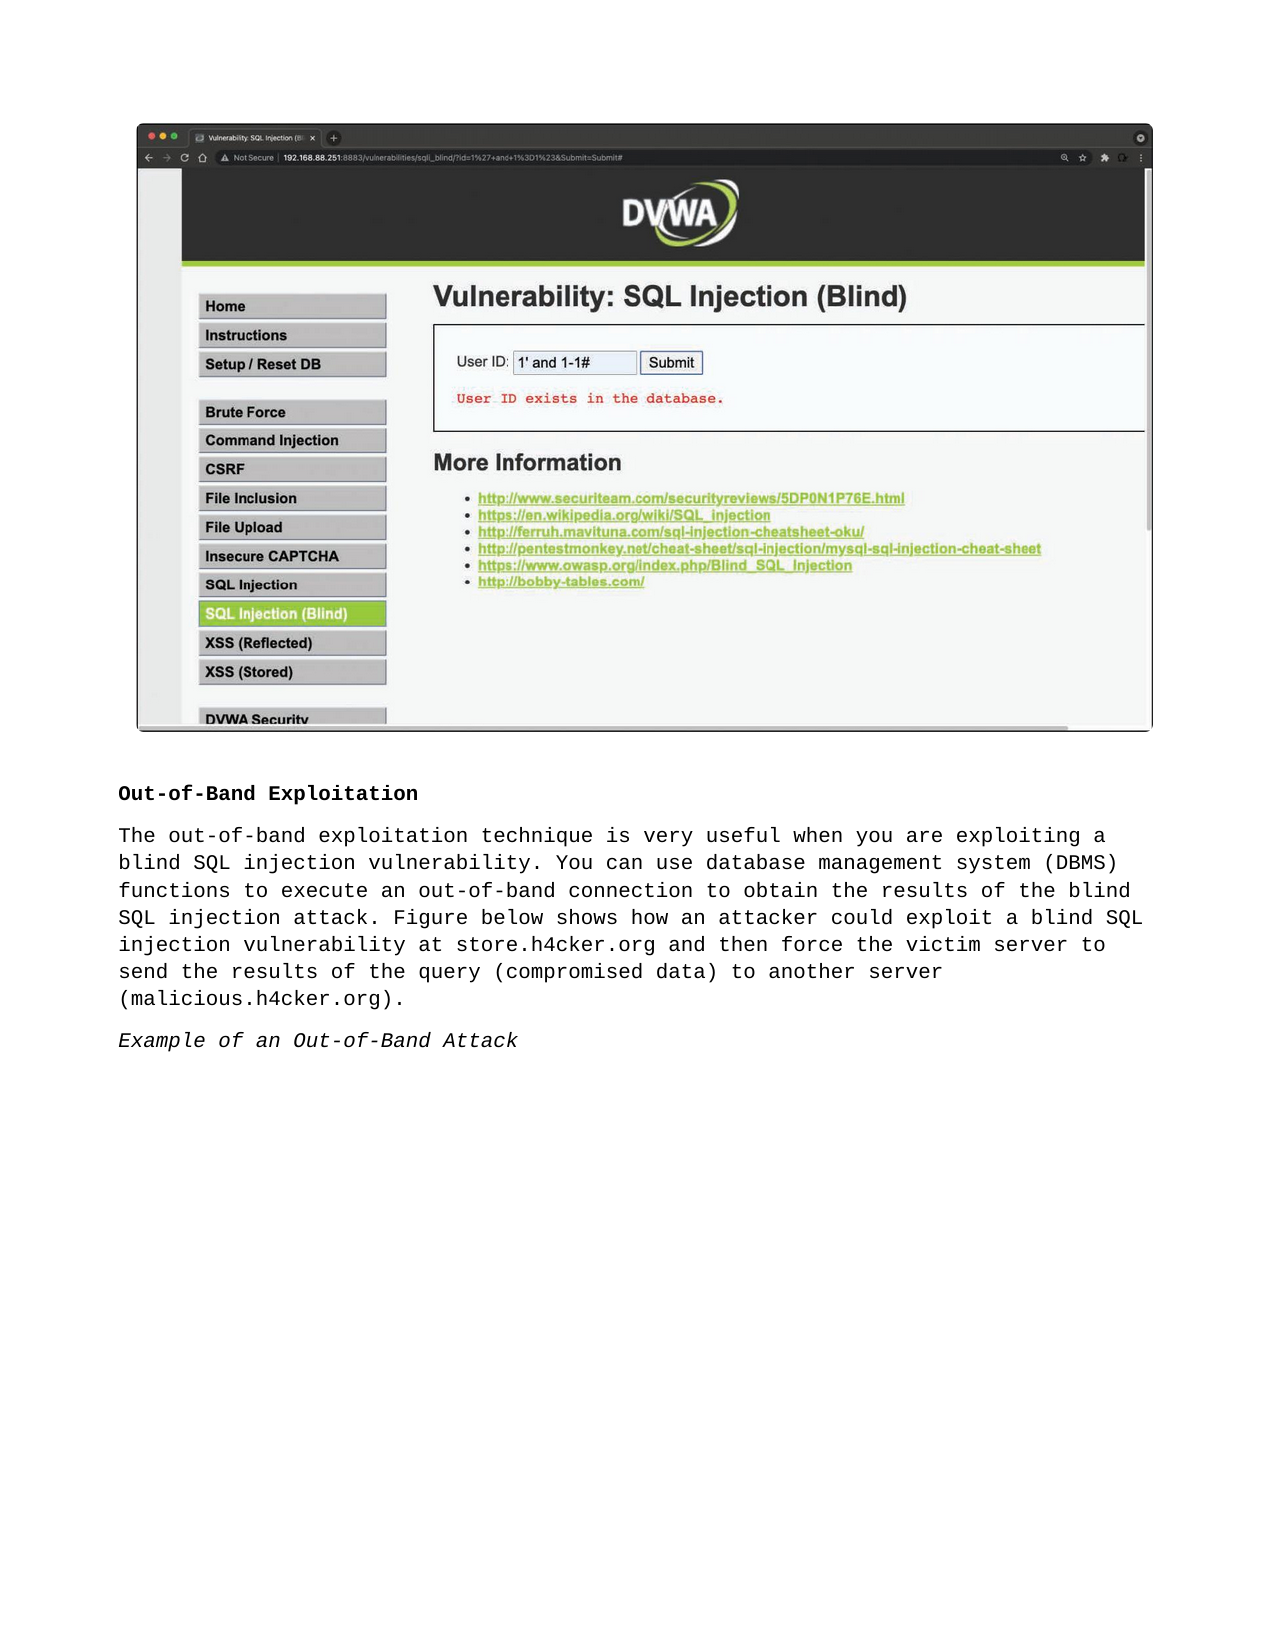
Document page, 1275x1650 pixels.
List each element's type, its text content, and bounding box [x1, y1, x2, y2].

picture [118, 118, 1157, 739]
text The out-of-band exploitation technique is very useful when you are exploiting a blind SQL injection vulnerability. You can use database management system (DBMS) functions to execute an out-of-band connection to obtain the results of the blind SQL injection attack. Figure below shows how an attacker could exploit a blind SQL injection vulnerability at store.h4cker.org and then force the victim server to send the results of the query (compromised data) to another server (malicious.h4cker.org). [118, 825, 1157, 1012]
text Out-of-Band Exploitation [118, 783, 1157, 807]
text Example of an Out-of-Band Attack [118, 1030, 1157, 1054]
